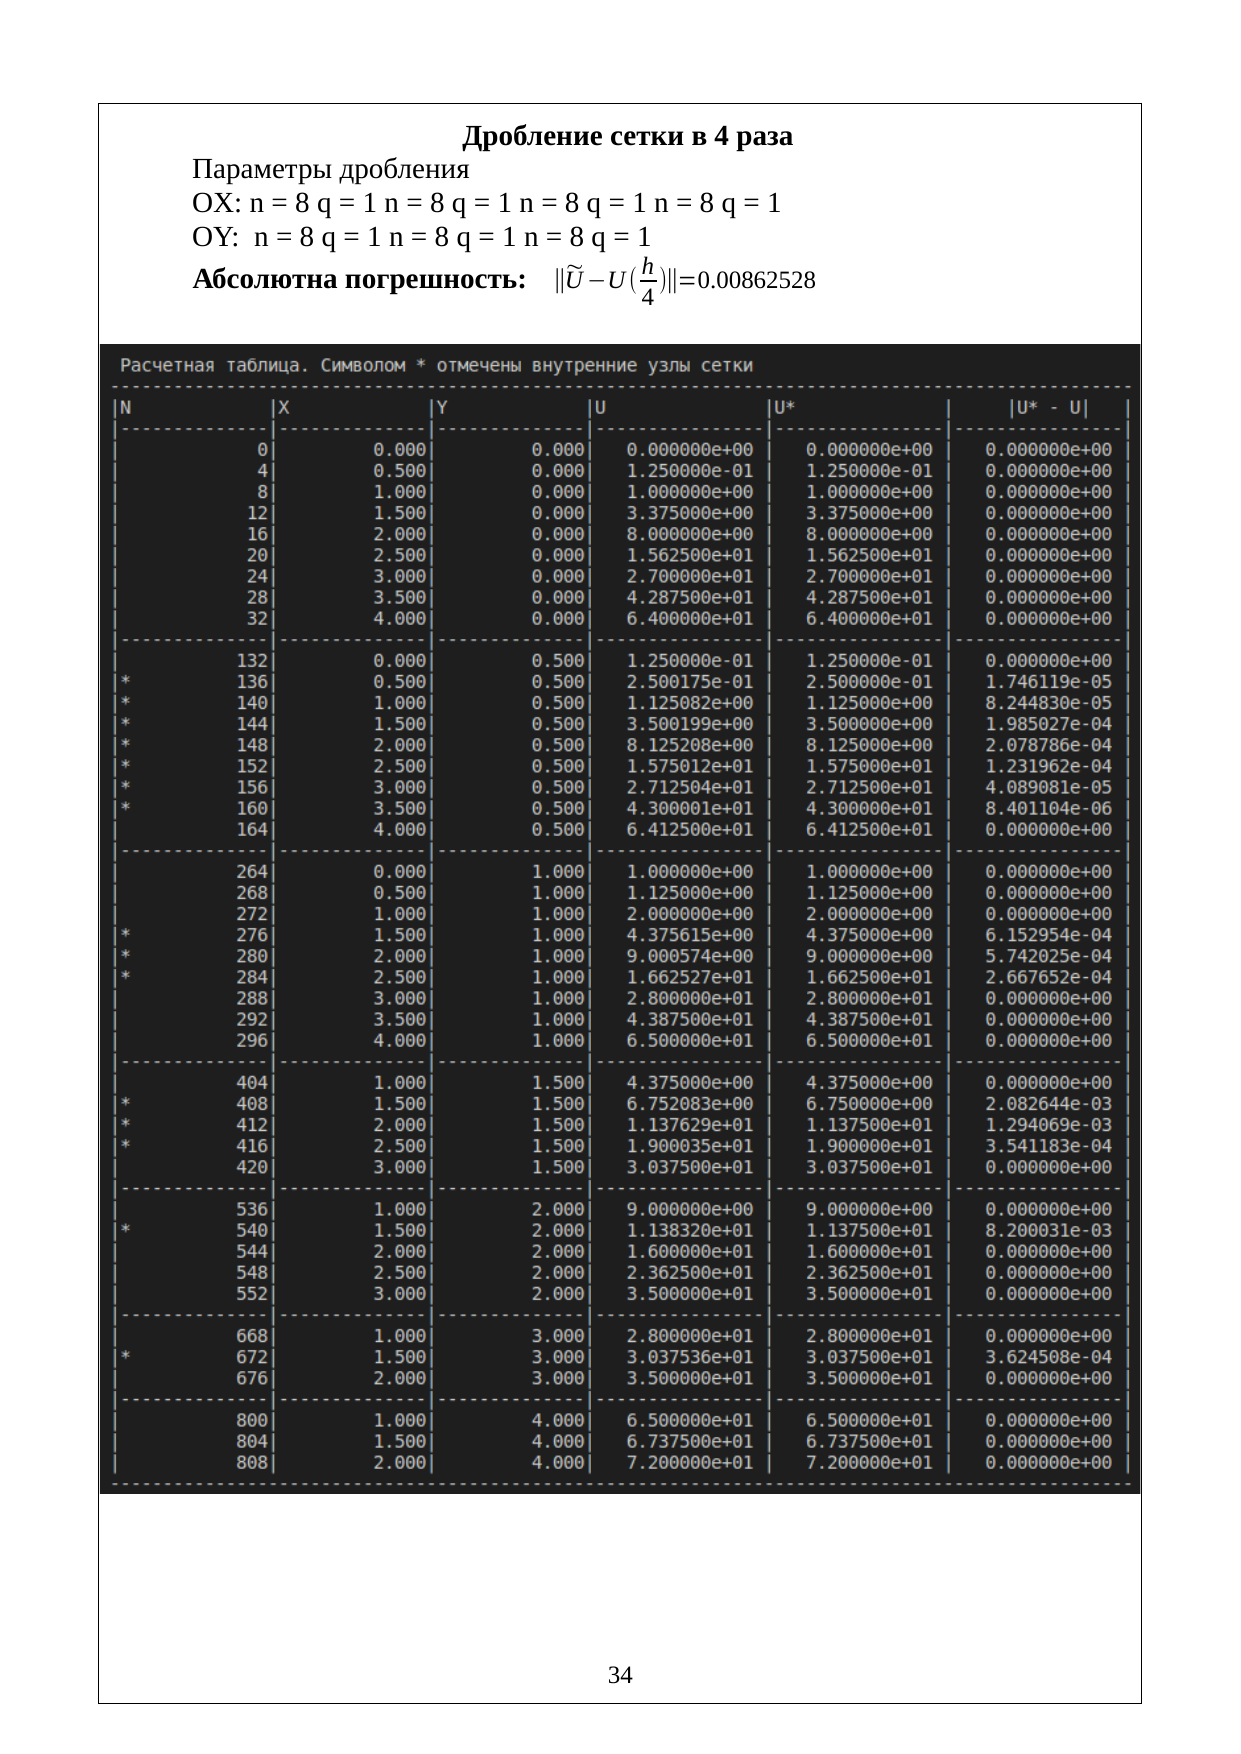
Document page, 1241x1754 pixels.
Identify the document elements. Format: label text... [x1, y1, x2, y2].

list Дробление сетки в 4 раза [118, 118, 1137, 152]
list Абсолютна погрешность: [99, 252, 1137, 311]
list Параметры дробления [118, 152, 1137, 185]
list OX: n = 8 q = 1 n = 8 q = 1 n = 8 q = 1 n = 8 q = 1 [118, 185, 1137, 219]
picture [99, 344, 1141, 1494]
list OY: n = 8 q = 1 n = 8 q = 1 n = 8 q = 1 [118, 219, 1137, 252]
